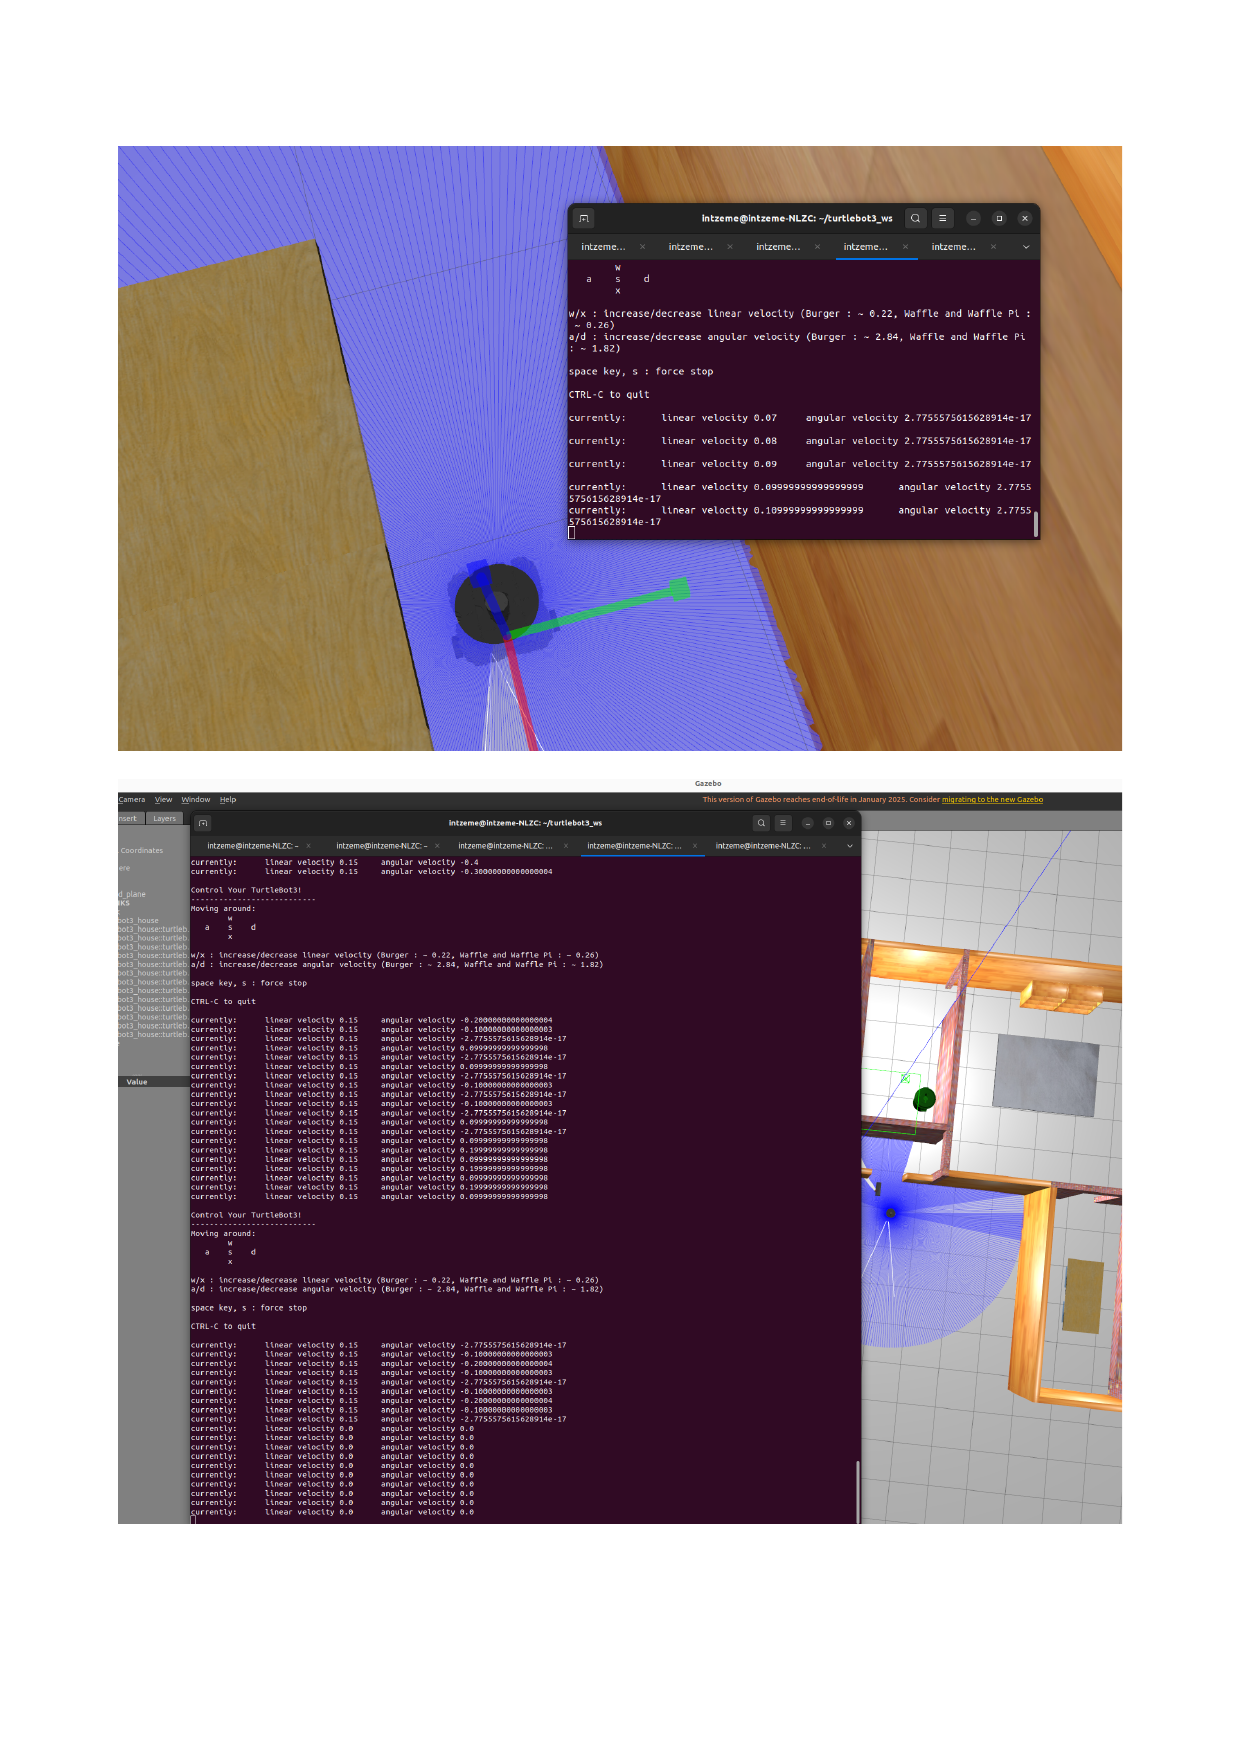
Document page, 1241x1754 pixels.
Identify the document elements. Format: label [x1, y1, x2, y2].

picture [118, 779, 1123, 1524]
picture [118, 146, 1123, 751]
